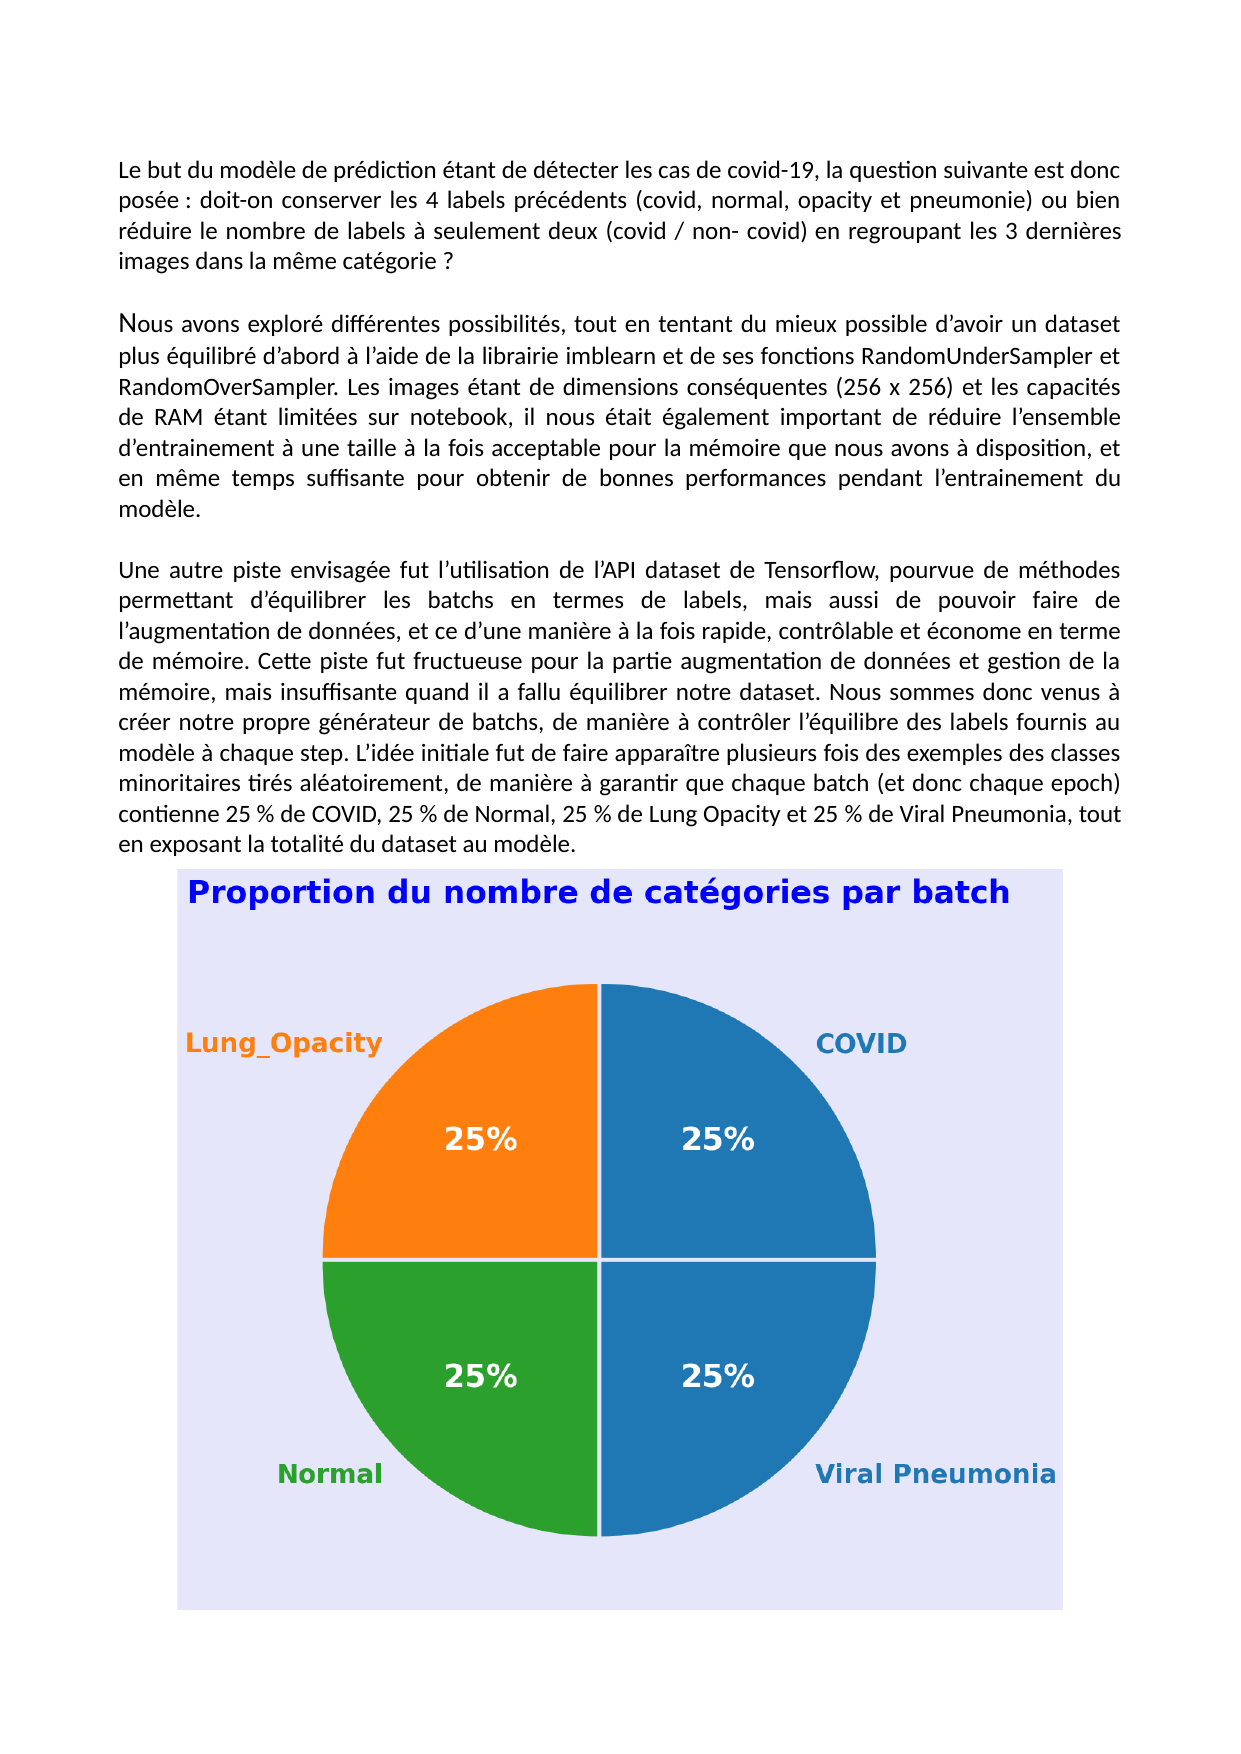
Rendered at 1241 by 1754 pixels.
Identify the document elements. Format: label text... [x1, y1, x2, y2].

picture [177, 869, 1063, 1610]
text Le but du modèle de prédiction étant de détecter les cas de covid-19, la question suivante est donc posée : doit-on conserver les 4 labels précédents (covid, normal, opacity et pneumonie) ou bien réduire le nombre de labels à seulement deux (covid / non- covid) en regroupant les 3 dernières images dans la même catégorie ? [118, 118, 1122, 276]
text Nous avons exploré différentes possibilités, tout en tentant du mieux possible d’avoir un dataset plus équilibré d’abord à l’aide de la librairie imblearn et de ses fonctions RandomUnderSampler et RandomOverSampler. Les images étant de dimensions conséquentes (256 x 256) et les capacités de RAM étant limitées sur notebook, il nous était également important de réduire l’ensemble d’entrainement à une taille à la fois acceptable pour la mémoire que nous avons à disposition, et en même temps suffisante pour obtenir de bonnes performances pendant l’entrainement du modèle. Une autre piste envisagée fut l’utilisation de l’API dataset de Tensorflow, pourvue de méthodes permettant d’équilibrer les batchs en termes de labels, mais aussi de pouvoir faire de l’augmentation de données, et ce d’une manière à la fois rapide, contrôlable et économe en terme de mémoire. Cette piste fut fructueuse pour la partie augmentation de données et gestion de la mémoire, mais insuffisante quand il a fallu équilibrer notre dataset. Nous sommes donc venus à créer notre propre générateur de batchs, de manière à contrôler l’équilibre des labels fournis au modèle à chaque step. L’idée initiale fut de faire apparaître plusieurs fois des exemples des classes minoritaires tirés aléatoirement, de manière à garantir que chaque batch (et donc chaque epoch) contienne 25 % de COVID, 25 % de Normal, 25 % de Lung Opacity et 25 % de Viral Pneumonia, tout en exposant la totalité du dataset au modèle. [118, 304, 1122, 859]
